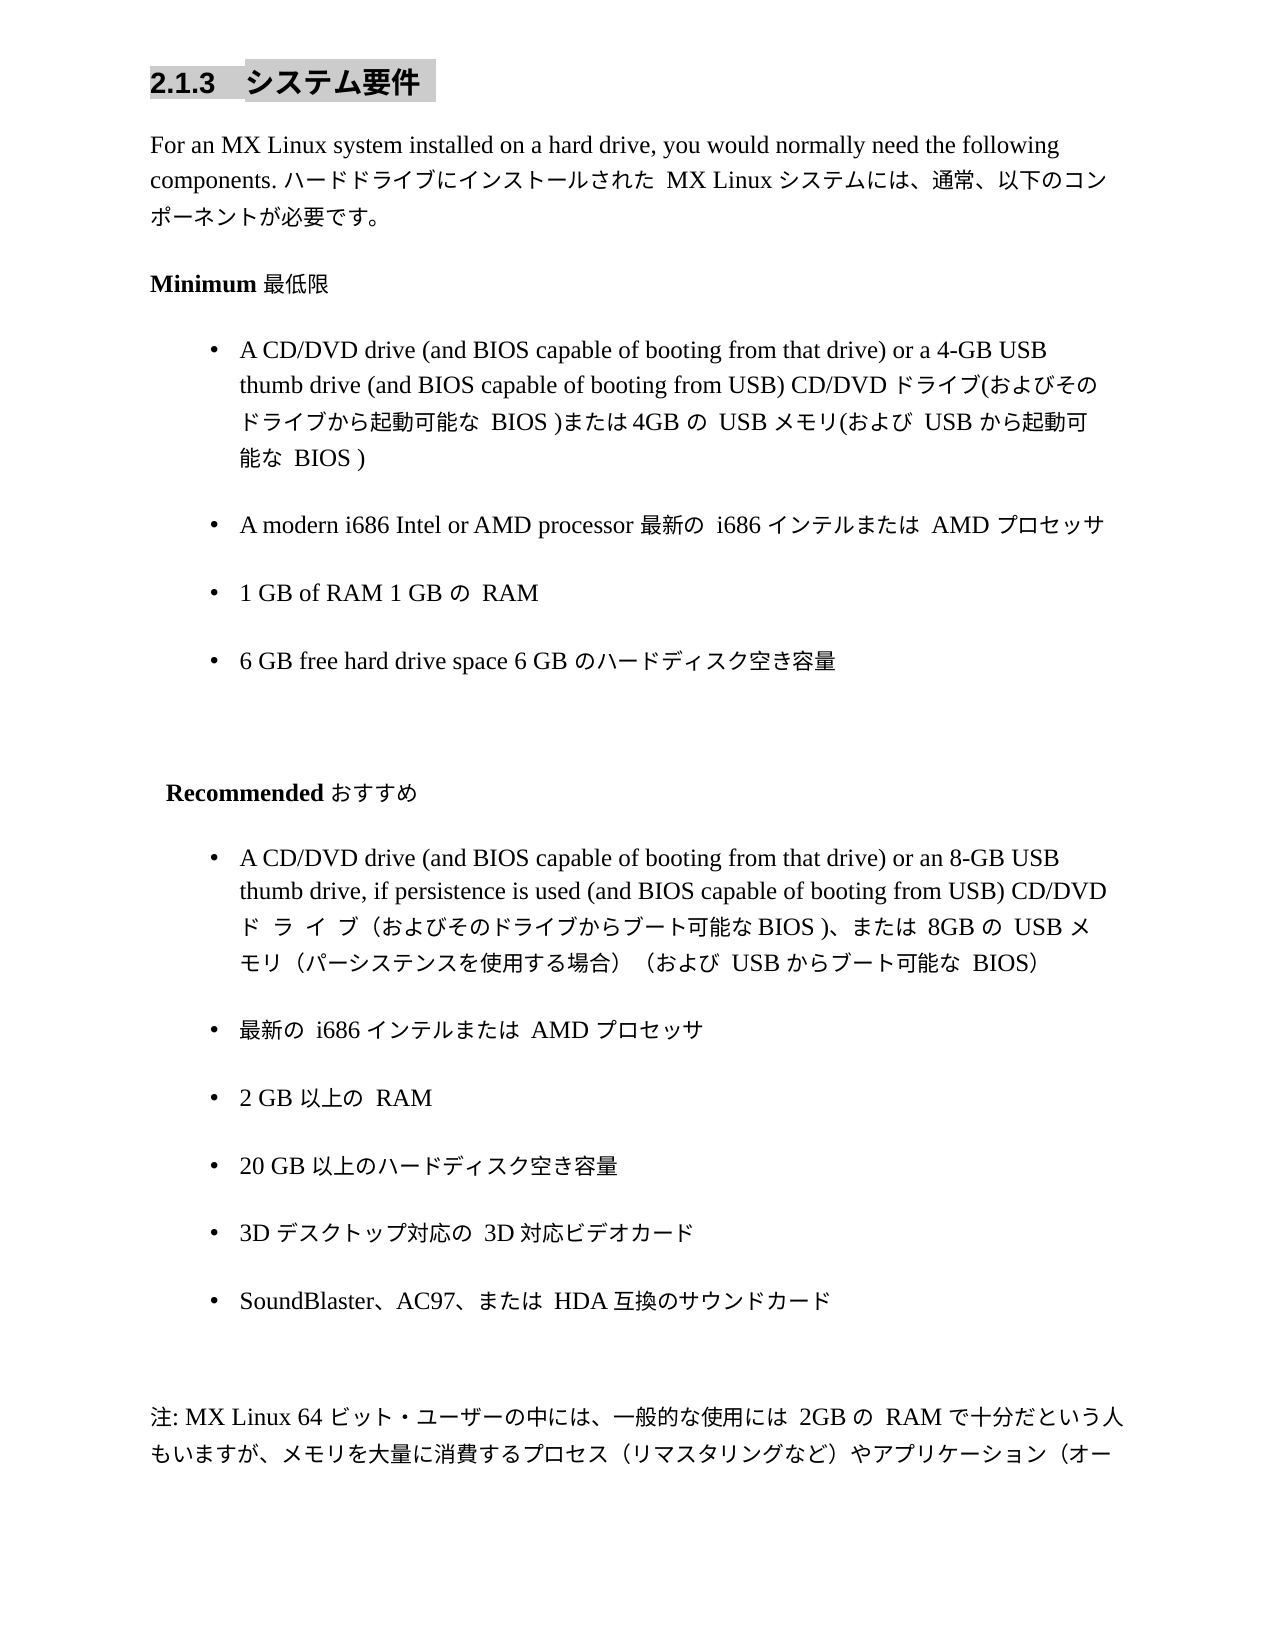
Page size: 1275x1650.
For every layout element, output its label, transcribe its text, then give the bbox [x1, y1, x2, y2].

text Minimum 最低限 [150, 267, 1125, 299]
list 最新の i686 インテルまたは AMD プロセッサ [210, 1013, 1109, 1045]
list A modern i686 Intel or AMD processor 最新の i686 インテルまたは AMD プロセッサ [210, 508, 1109, 540]
list 20 GB 以上のハードディスク空き容量 [210, 1149, 1109, 1180]
text For an MX Linux system installed on a hard drive, you would normally need the following components. ハードドライブにインストールされた MX Linux システムには、通常、以下のコンポーネントが必要です。 [150, 130, 1110, 231]
list 2 GB 以上の RAM [210, 1081, 1109, 1113]
list SoundBlaster、AC97、または HDA 互換のサウンドカード [210, 1284, 1109, 1316]
text 注: MX Linux 64 ビット・ユーザーの中には、一般的な使用には 2GB の RAM で十分だという人もいますが、メモリを大量に消費するプロセス（リマスタリングなど）やアプリケーション（オー [150, 1400, 1125, 1468]
list A CD/DVD drive (and BIOS capable of booting from that drive) or a 4-GB USB thumb drive (and BIOS capable of booting from USB) CD/DVD ドライブ(およびそのドライブから起動可能な BIOS )または4GB の USB メモリ(および USB から起動可能な BIOS ) [210, 335, 1109, 472]
list 3D デスクトップ対応の 3D 対応ビデオカード [210, 1216, 1109, 1248]
list 1 GB of RAM 1 GB の RAM [210, 576, 1109, 608]
subtitle 2.1.3 システム要件 [150, 59, 245, 66]
subtitle 2.1.3 システム要件 [436, 59, 1125, 102]
text Recommended おすすめ [166, 776, 1109, 807]
list A CD/DVD drive (and BIOS capable of booting from that drive) or an 8-GB USB thumb drive, if persistence is used (and BIOS capable of booting from USB) CD/DVD ド ラ イ ブ（およびそのドライブからブート可能なBIOS )、または 8GB の USB メモリ（パーシステンスを使用する場合）（および USB からブート可能な BIOS） [210, 843, 1109, 978]
list 6 GB free hard drive space 6 GB のハードディスク空き容量 [210, 644, 1109, 675]
